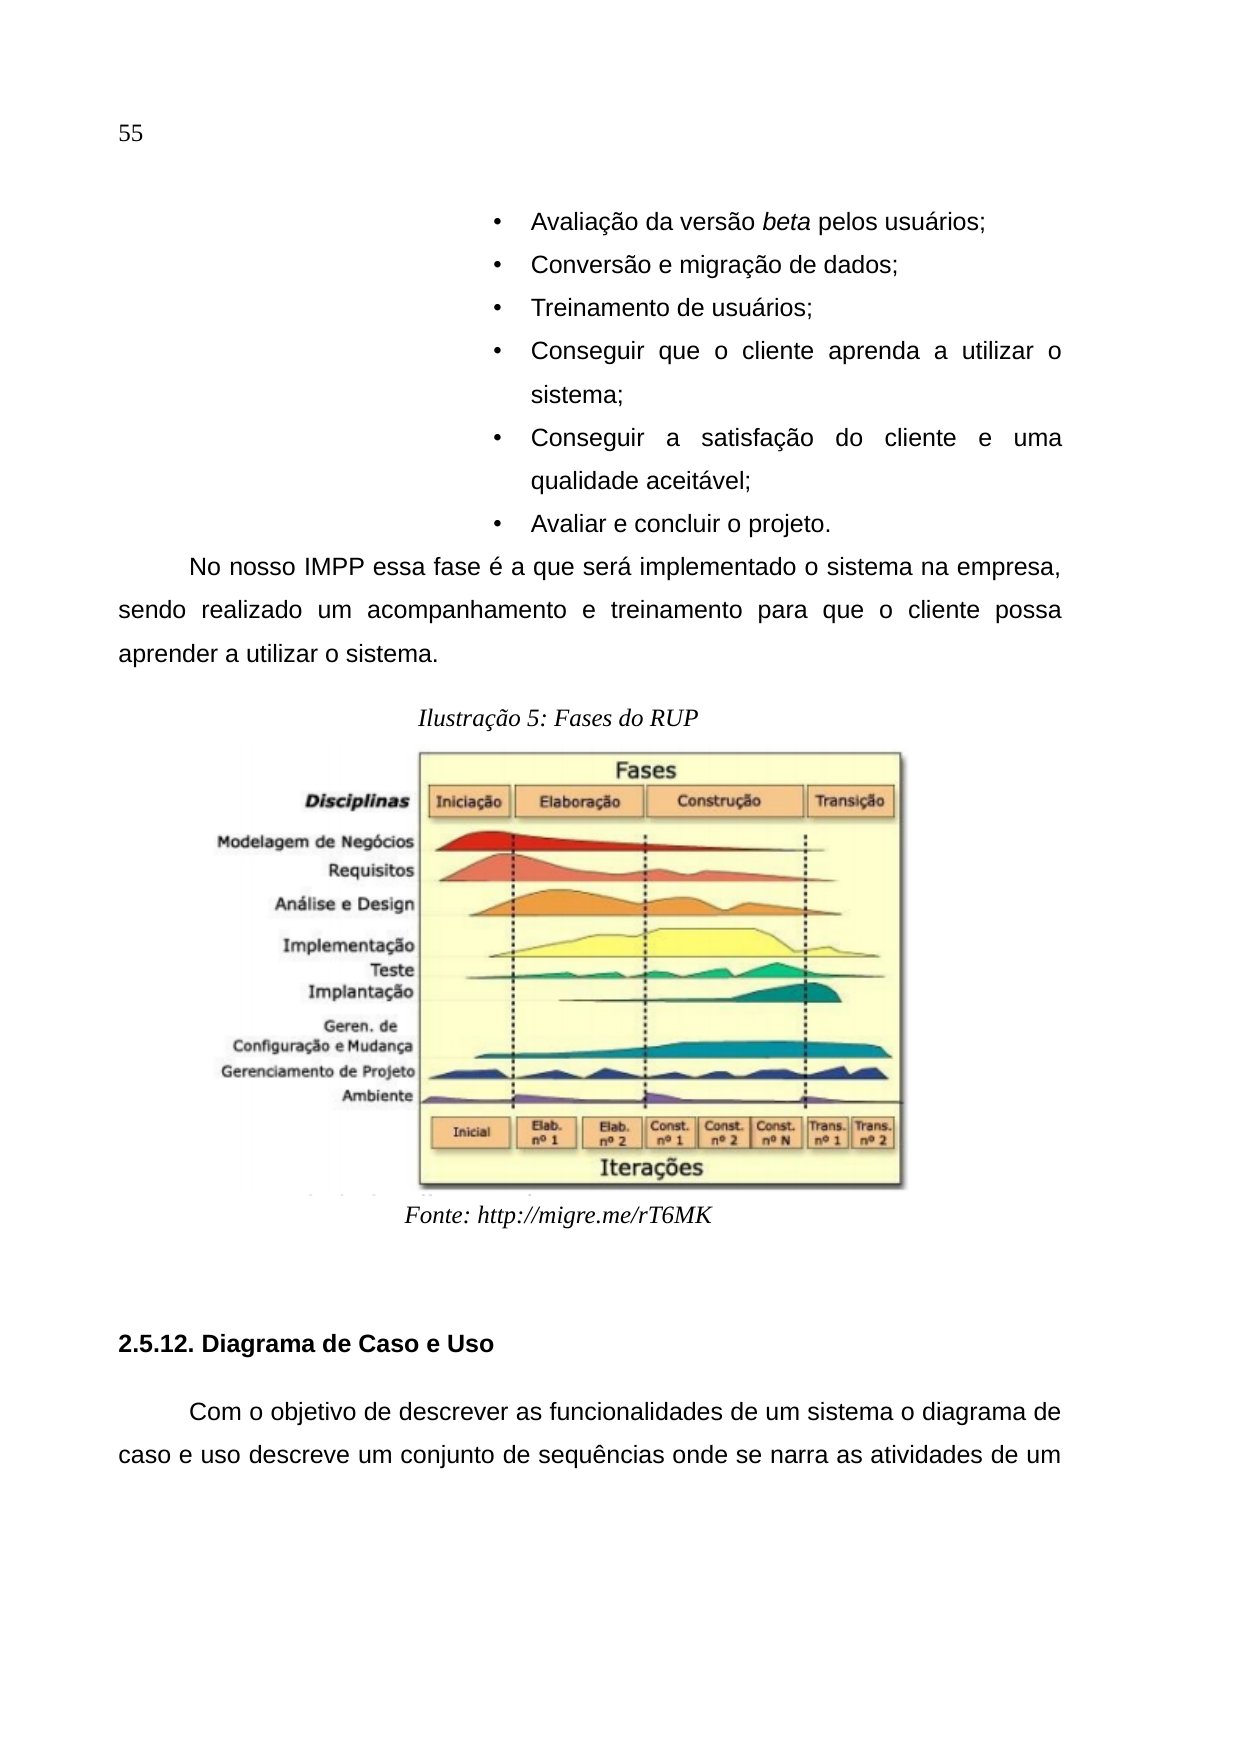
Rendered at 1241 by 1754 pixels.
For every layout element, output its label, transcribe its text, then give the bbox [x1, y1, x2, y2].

picture [210, 744, 909, 1196]
text No nosso IMPP essa fase é a que será implementado o sistema na empresa, sendo realizado um acompanhamento e treinamento para que o cliente possa aprender a utilizar o sistema. [118, 552, 1063, 667]
list Conversão e migração de dados; [493, 250, 1063, 279]
list Treinamento de usuários; [493, 293, 1063, 322]
text Ilustração 5: Fases do RUP [210, 703, 908, 744]
list Conseguir a satisfação do cliente e uma qualidade aceitável; [493, 423, 1063, 495]
list Avaliação da versão beta pelos usuários; [493, 207, 1063, 236]
text Com o objetivo de descrever as funcionalidades de um sistema o diagrama de caso e uso descreve um conjunto de sequências onde se narra as atividades de um [118, 1397, 1063, 1469]
subtitle 2.5.12. Diagrama de Caso e Uso [118, 1329, 1063, 1358]
list Conseguir que o cliente aprenda a utilizar o sistema; [493, 336, 1063, 408]
text Fonte: http://migre.me/rT6MK [210, 1196, 908, 1229]
list Avaliar e concluir o projeto. [493, 509, 1063, 538]
